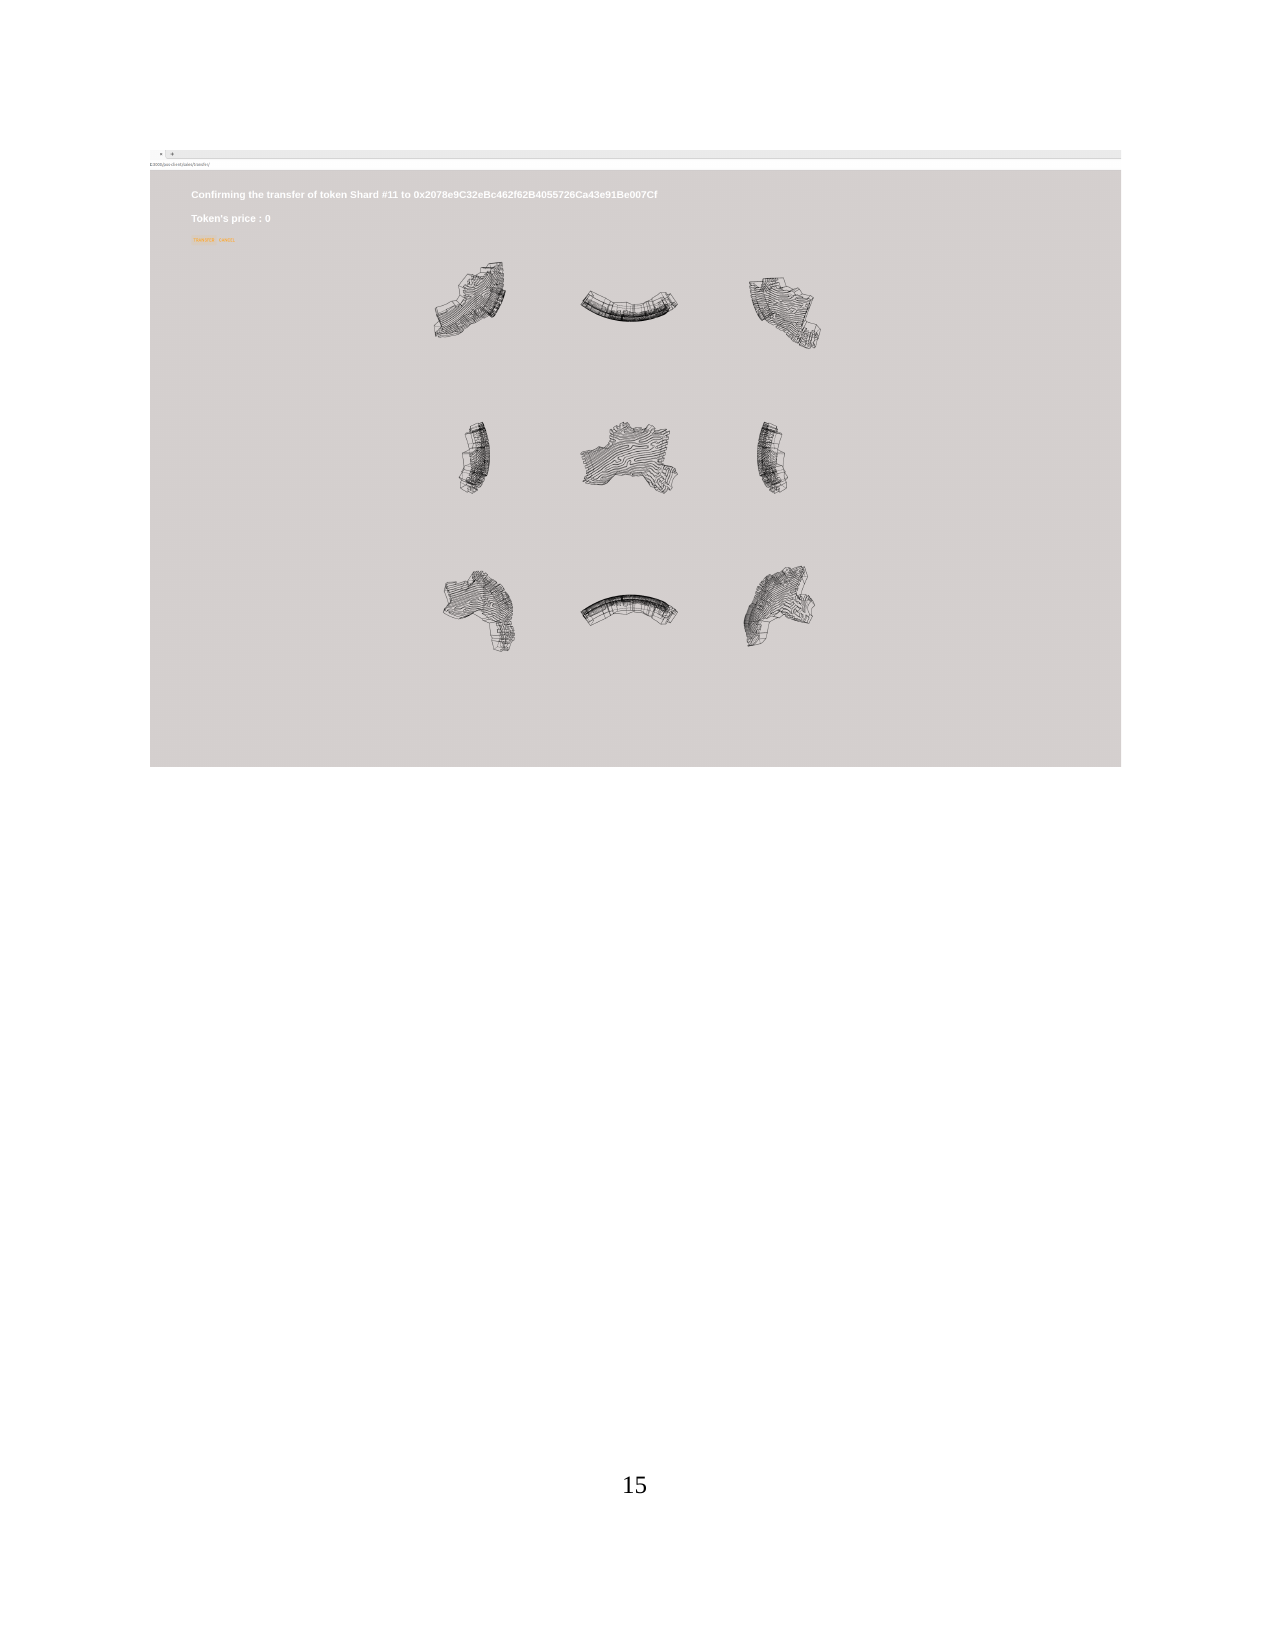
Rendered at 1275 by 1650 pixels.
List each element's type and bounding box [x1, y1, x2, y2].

picture [150, 150, 1122, 767]
